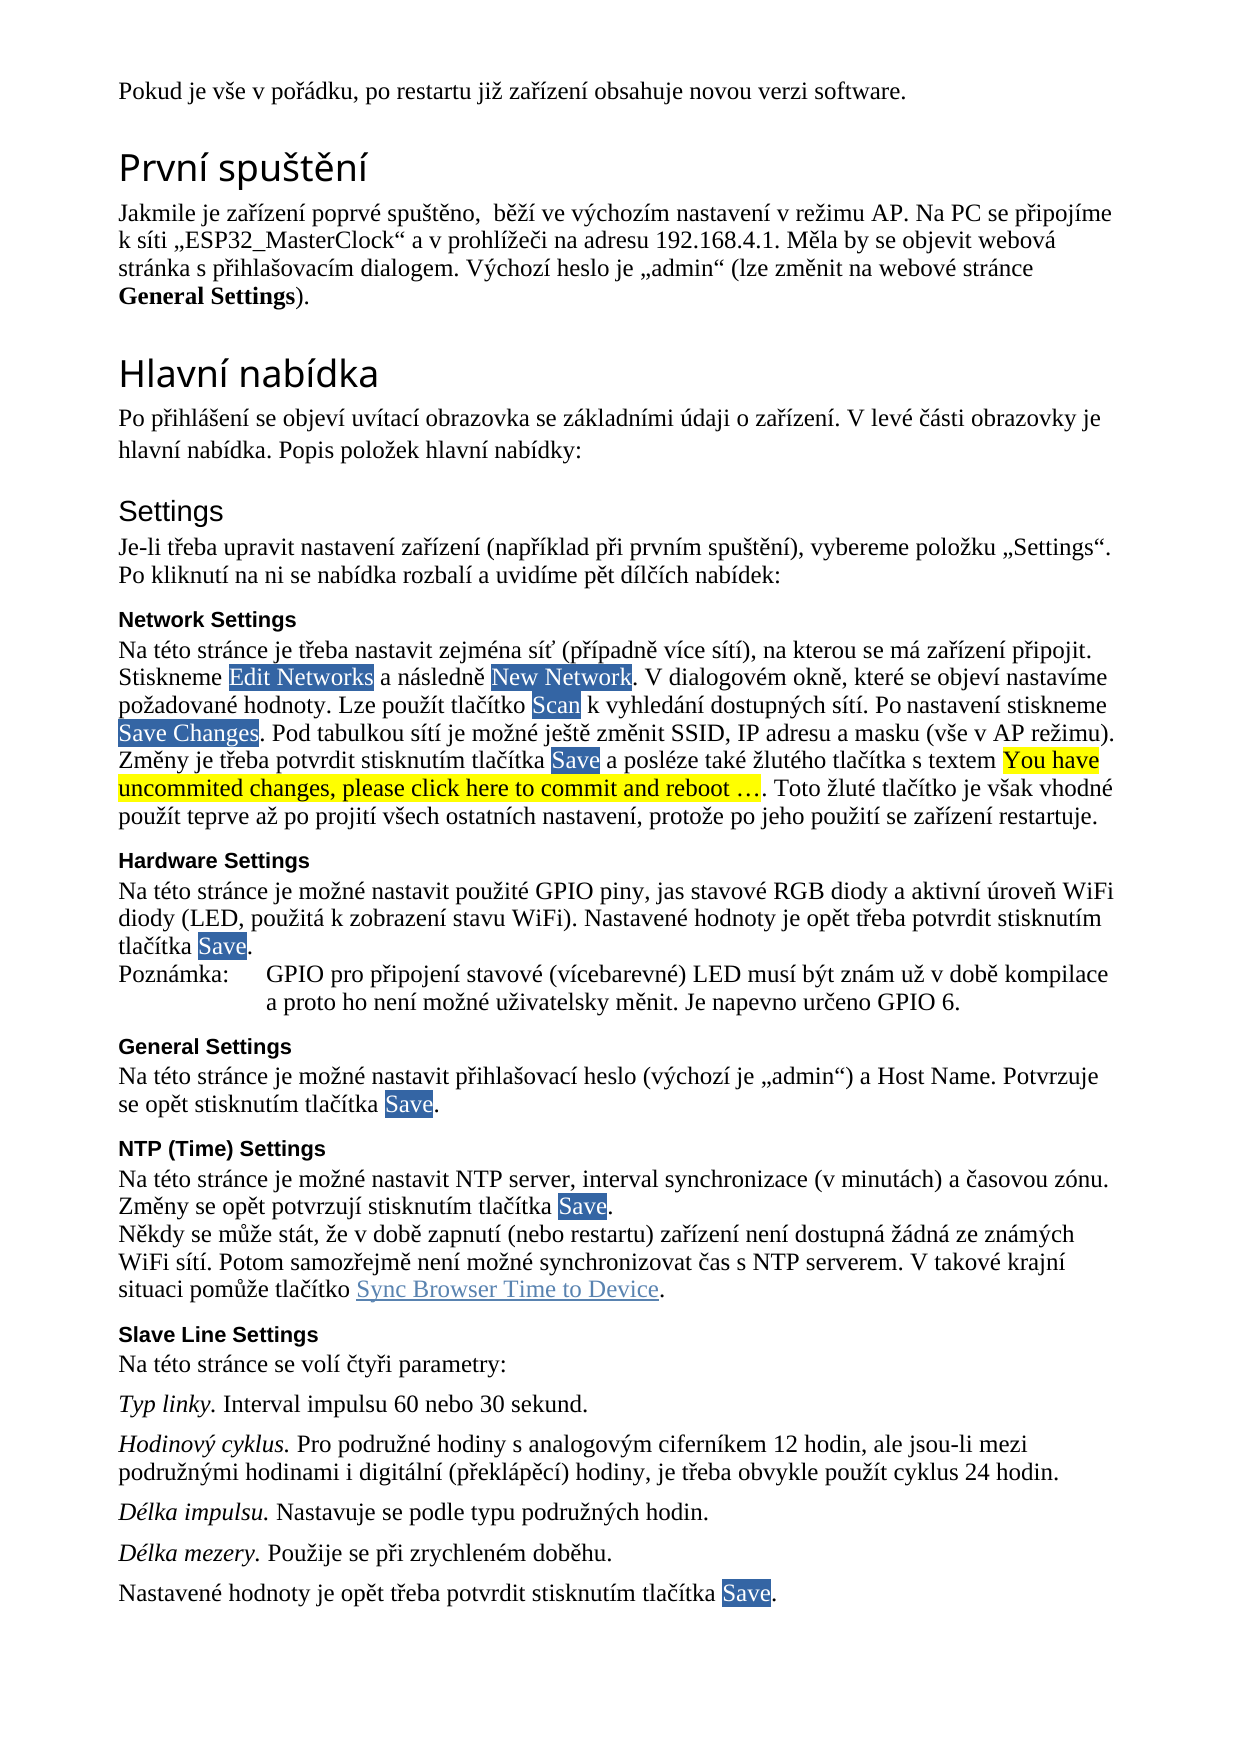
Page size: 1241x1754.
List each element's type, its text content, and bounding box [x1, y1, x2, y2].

subtitle Slave Line Settings [118, 1322, 1122, 1347]
text Hodinový cyklus. Pro podružné hodiny s analogovým ciferníkem 12 hodin, ale jsou-li mezi podružnými hodinami i digitální (překlápěcí) hodiny, je třeba obvykle použít cyklus 24 hodin. [118, 1431, 1122, 1486]
text Na této stránce je možné nastavit použité GPIO piny, jas stavové RGB diody a aktivní úroveň WiFi diody (LED, použitá k zobrazení stavu WiFi). Nastavené hodnoty je opět třeba potvrdit stisknutím tlačítka Save. Poznámka: GPIO pro připojení stavové (vícebarevné) LED musí být znám už v době kompilace a proto ho není možné uživatelsky měnit. Je napevno určeno GPIO 6. [118, 877, 1122, 1015]
text Délka impulsu. Nastavuje se podle typu podružných hodin. [118, 1498, 1122, 1526]
text Je-li třeba upravit nastavení zařízení (například při prvním spuštění), vybereme položku „Settings“. Po kliknutí na ni se nabídka rozbalí a uvidíme pět dílčích nabídek: [118, 533, 1122, 589]
subtitle Settings [118, 495, 1122, 527]
subtitle Hlavní nabídka [118, 347, 1122, 398]
subtitle General Settings [118, 1034, 1122, 1059]
subtitle Network Settings [118, 608, 1122, 632]
subtitle NTP (Time) Settings [118, 1137, 1122, 1161]
text Na této stránce je třeba nastavit zejména síť (případně více sítí), na kterou se má zařízení připojit. Stiskneme Edit Networks a následně New Network. V dialogovém okně, které se objeví nastavíme požadované hodnoty. Lze použít tlačítko Scan k vyhledání dostupných sítí. Po nastavení stiskneme Save Changes. Pod tabulkou sítí je možné ještě změnit SSID, IP adresu a masku (vše v AP režimu). Změny je třeba potvrdit stisknutím tlačítka Save a posléze také žlutého tlačítka s textem You have uncommited changes, please click here to commit and reboot …. Toto žluté tlačítko je však vhodné použít teprve až po projití všech ostatních nastavení, protože po jeho použití se zařízení restartuje. [118, 636, 1122, 830]
text Pokud je vše v pořádku, po restartu již zařízení obsahuje novou verzi software. [118, 77, 1122, 104]
subtitle První spuštění [118, 142, 1122, 193]
text Po přihlášení se objeví uvítací obrazovka se základními údaji o zařízení. V levé části obrazovky je hlavní nabídka. Popis položek hlavní nabídky: [118, 404, 1122, 464]
text Délka mezery. Použije se při zrychleném doběhu. [118, 1539, 1122, 1566]
text Na této stránce se volí čtyři parametry: [118, 1350, 1122, 1378]
text Jakmile je zařízení poprvé spuštěno, běží ve výchozím nastavení v režimu AP. Na PC se připojíme k síti „ESP32_MasterClock“ a v prohlížeči na adresu 192.168.4.1. Měla by se objevit webová stránka s přihlašovacím dialogem. Výchozí heslo je „admin“ (lze změnit na webové stránce General Settings). [118, 199, 1122, 309]
text Nastavené hodnoty je opět třeba potvrdit stisknutím tlačítka Save. [118, 1579, 1122, 1607]
text Na této stránce je možné nastavit přihlašovací heslo (výchozí je „admin“) a Host Name. Potvrzuje se opět stisknutím tlačítka Save. [118, 1062, 1122, 1118]
text Na této stránce je možné nastavit NTP server, interval synchronizace (v minutách) a časovou zónu. Změny se opět potvrzují stisknutím tlačítka Save. Někdy se může stát, že v době zapnutí (nebo restartu) zařízení není dostupná žádná ze známých WiFi sítí. Potom samozřejmě není možné synchronizovat čas s NTP serverem. V takové krajní situaci pomůže tlačítko Sync Browser Time to Device. [118, 1165, 1122, 1303]
text Typ linky. Interval impulsu 60 nebo 30 sekund. [118, 1390, 1122, 1418]
subtitle Hardware Settings [118, 849, 1122, 873]
